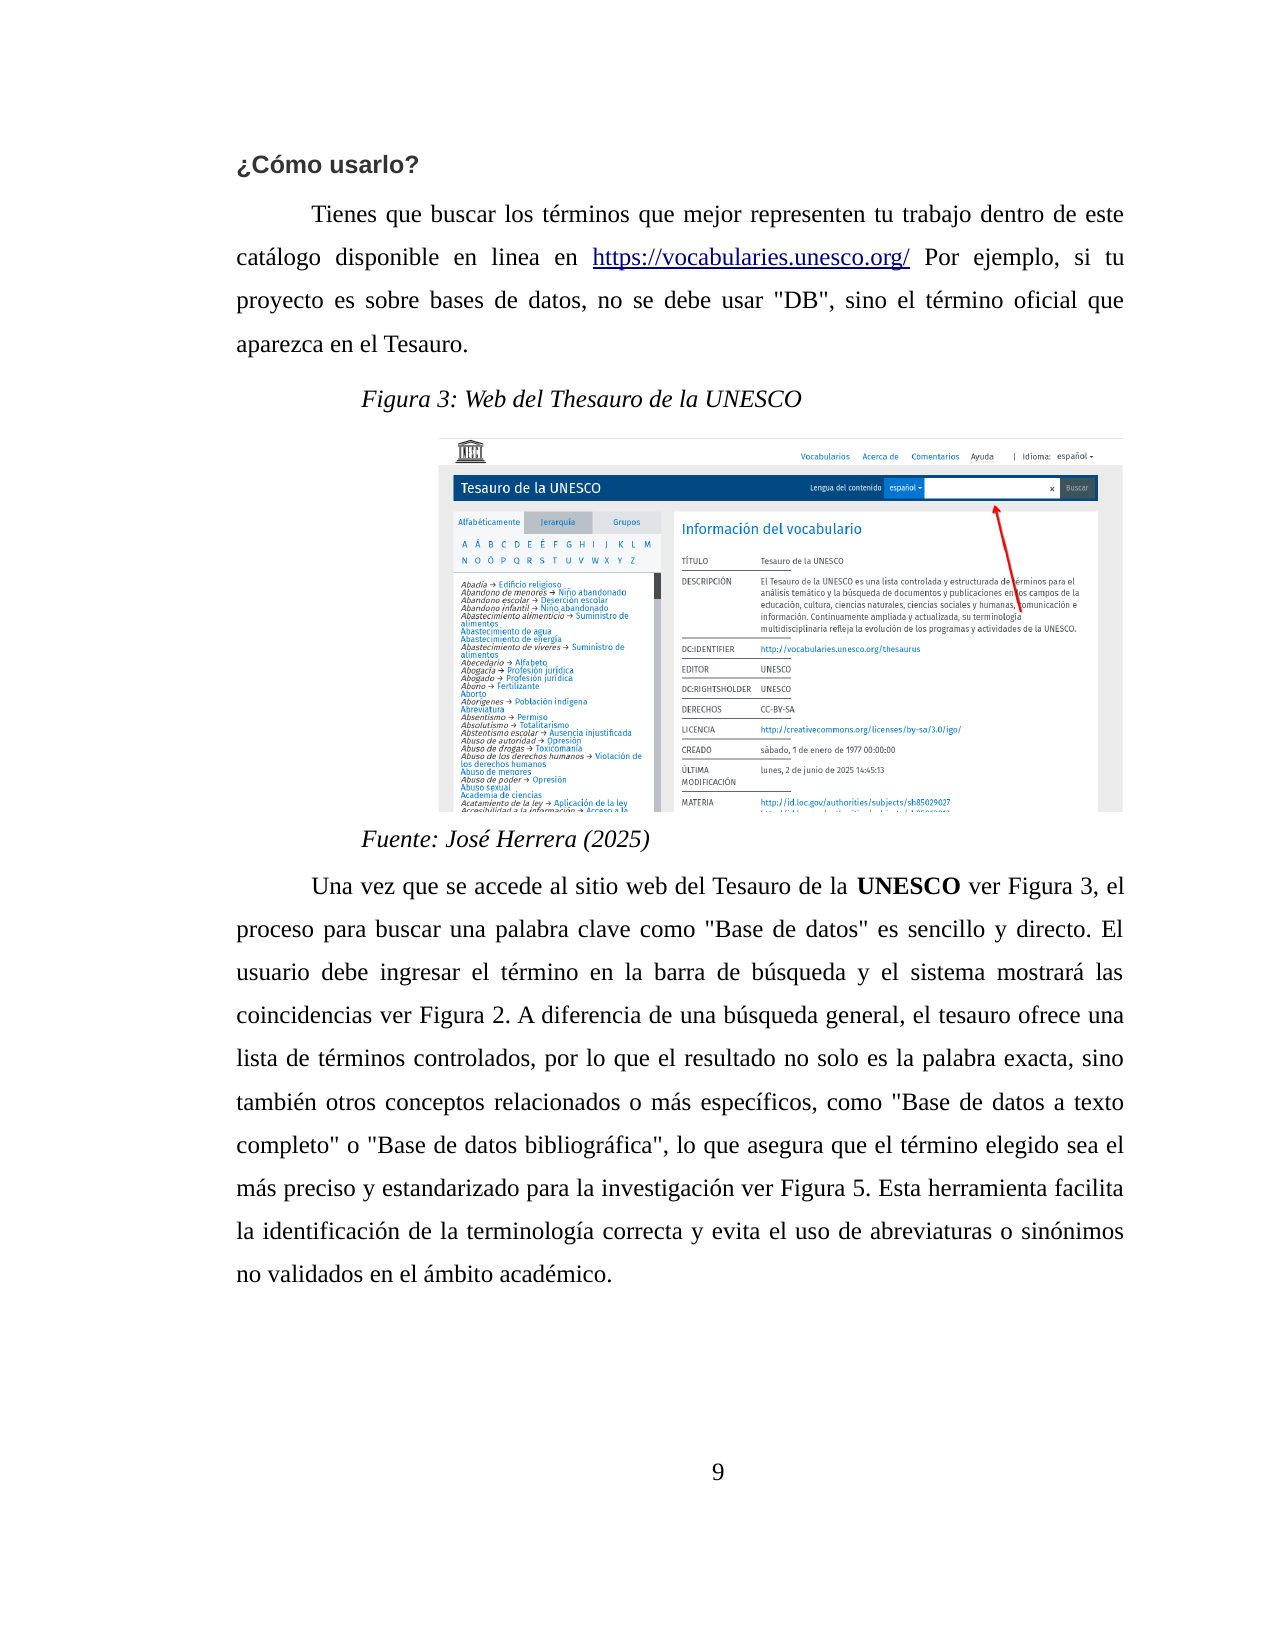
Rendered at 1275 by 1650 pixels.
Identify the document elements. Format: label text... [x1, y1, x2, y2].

text Una vez que se accede al sitio web del Tesauro de la UNESCO ver Figura 3, el proceso para buscar una palabra clave como "Base de datos" es sencillo y directo. El usuario debe ingresar el término en la barra de búsqueda y el sistema mostrará las coincidencias ver Figura 2. A diferencia de una búsqueda general, el tesauro ofrece una lista de términos controlados, por lo que el resultado no solo es la palabra exacta, sino también otros conceptos relacionados o más específicos, como "Base de datos a texto completo" o "Base de datos bibliográfica", lo que asegura que el término elegido sea el más preciso y estandarizado para la investigación ver Figura 5. Esta herramienta facilita la identificación de la terminología correcta y evita el uso de abreviaturas o sinónimos no validados en el ámbito académico. [236, 871, 1125, 1288]
text Figura 3: Web del Thesauro de la UNESCO [311, 384, 1200, 413]
text Tienes que buscar los términos que mejor representen tu trabajo dentro de este catálogo disponible en linea en https://vocabularies.unesco.org/ Por ejemplo, si tu proyecto es sobre bases de datos, no se debe usar "DB", sino el término oficial que aparezca en el Tesauro. [236, 199, 1125, 357]
subtitle ¿Cómo usarlo? [236, 150, 1125, 179]
picture [438, 438, 1123, 812]
text Fuente: José Herrera (2025) [311, 824, 1200, 853]
